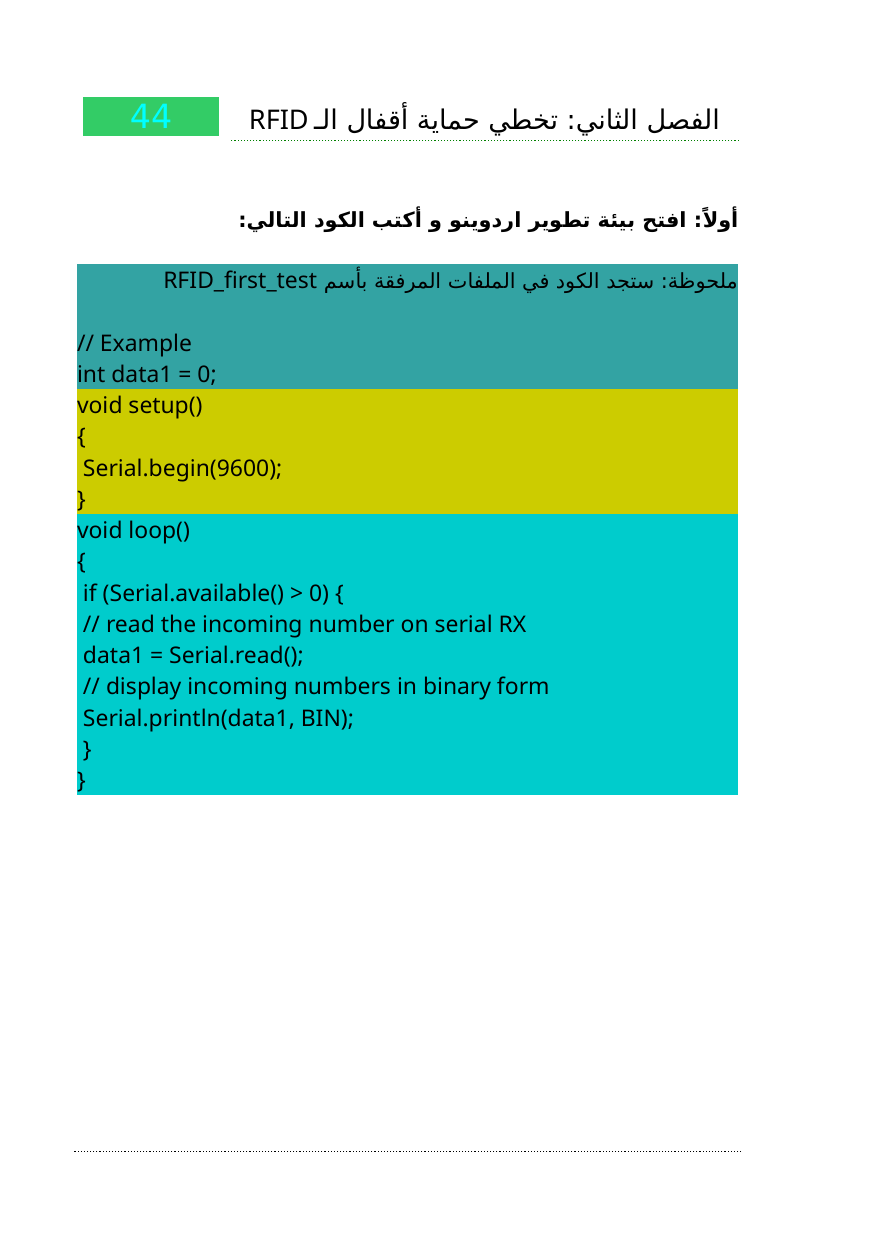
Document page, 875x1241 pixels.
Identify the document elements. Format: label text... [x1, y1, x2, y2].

text // display incoming numbers in binary form [77, 670, 738, 701]
text Serial.println(data1, BIN); [77, 701, 738, 733]
text } [77, 764, 738, 795]
text // read the incoming number on serial RX [77, 608, 738, 639]
text } [77, 483, 738, 514]
text data1 = Serial.read(); [77, 639, 738, 670]
text { [77, 545, 738, 576]
text أولاً: افتح بيئة تطوير اردوينو و أكتب الكود التالي: [77, 208, 738, 233]
text // Example [77, 326, 738, 358]
text void loop() [77, 514, 738, 545]
text int data1 = 0; [77, 358, 738, 389]
text void setup() [77, 389, 738, 420]
text } [77, 733, 738, 764]
text Serial.begin(9600); [77, 451, 738, 483]
text ملحوظة: ستجد الكود في الملفات المرفقة بأسم RFID_first_test [77, 264, 738, 295]
text { [77, 420, 738, 451]
text if (Serial.available() > 0) { [77, 576, 738, 608]
